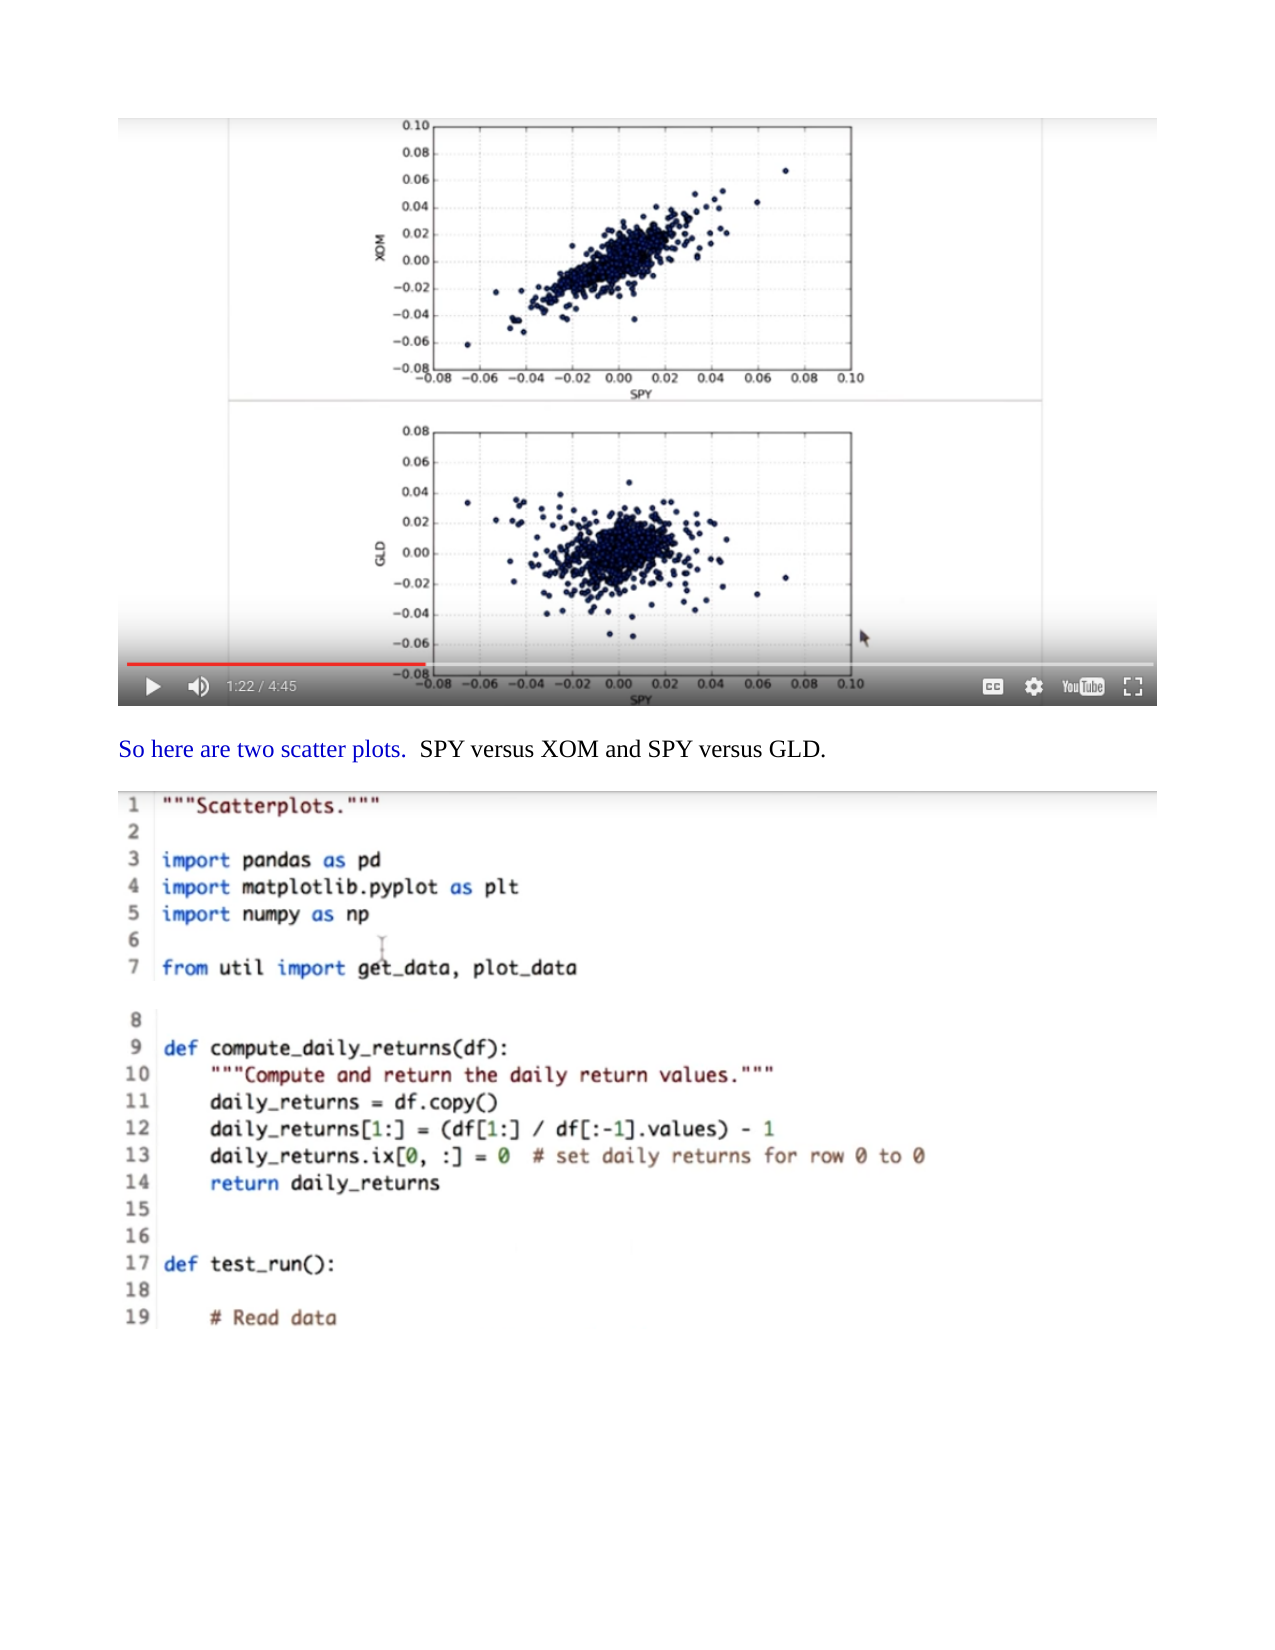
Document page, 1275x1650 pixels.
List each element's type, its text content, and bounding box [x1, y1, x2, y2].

picture [118, 791, 1157, 981]
picture [118, 1009, 1157, 1329]
picture [118, 118, 1157, 706]
text So here are two scatter plots. SPY versus XOM and SPY versus GLD. [118, 734, 1157, 763]
